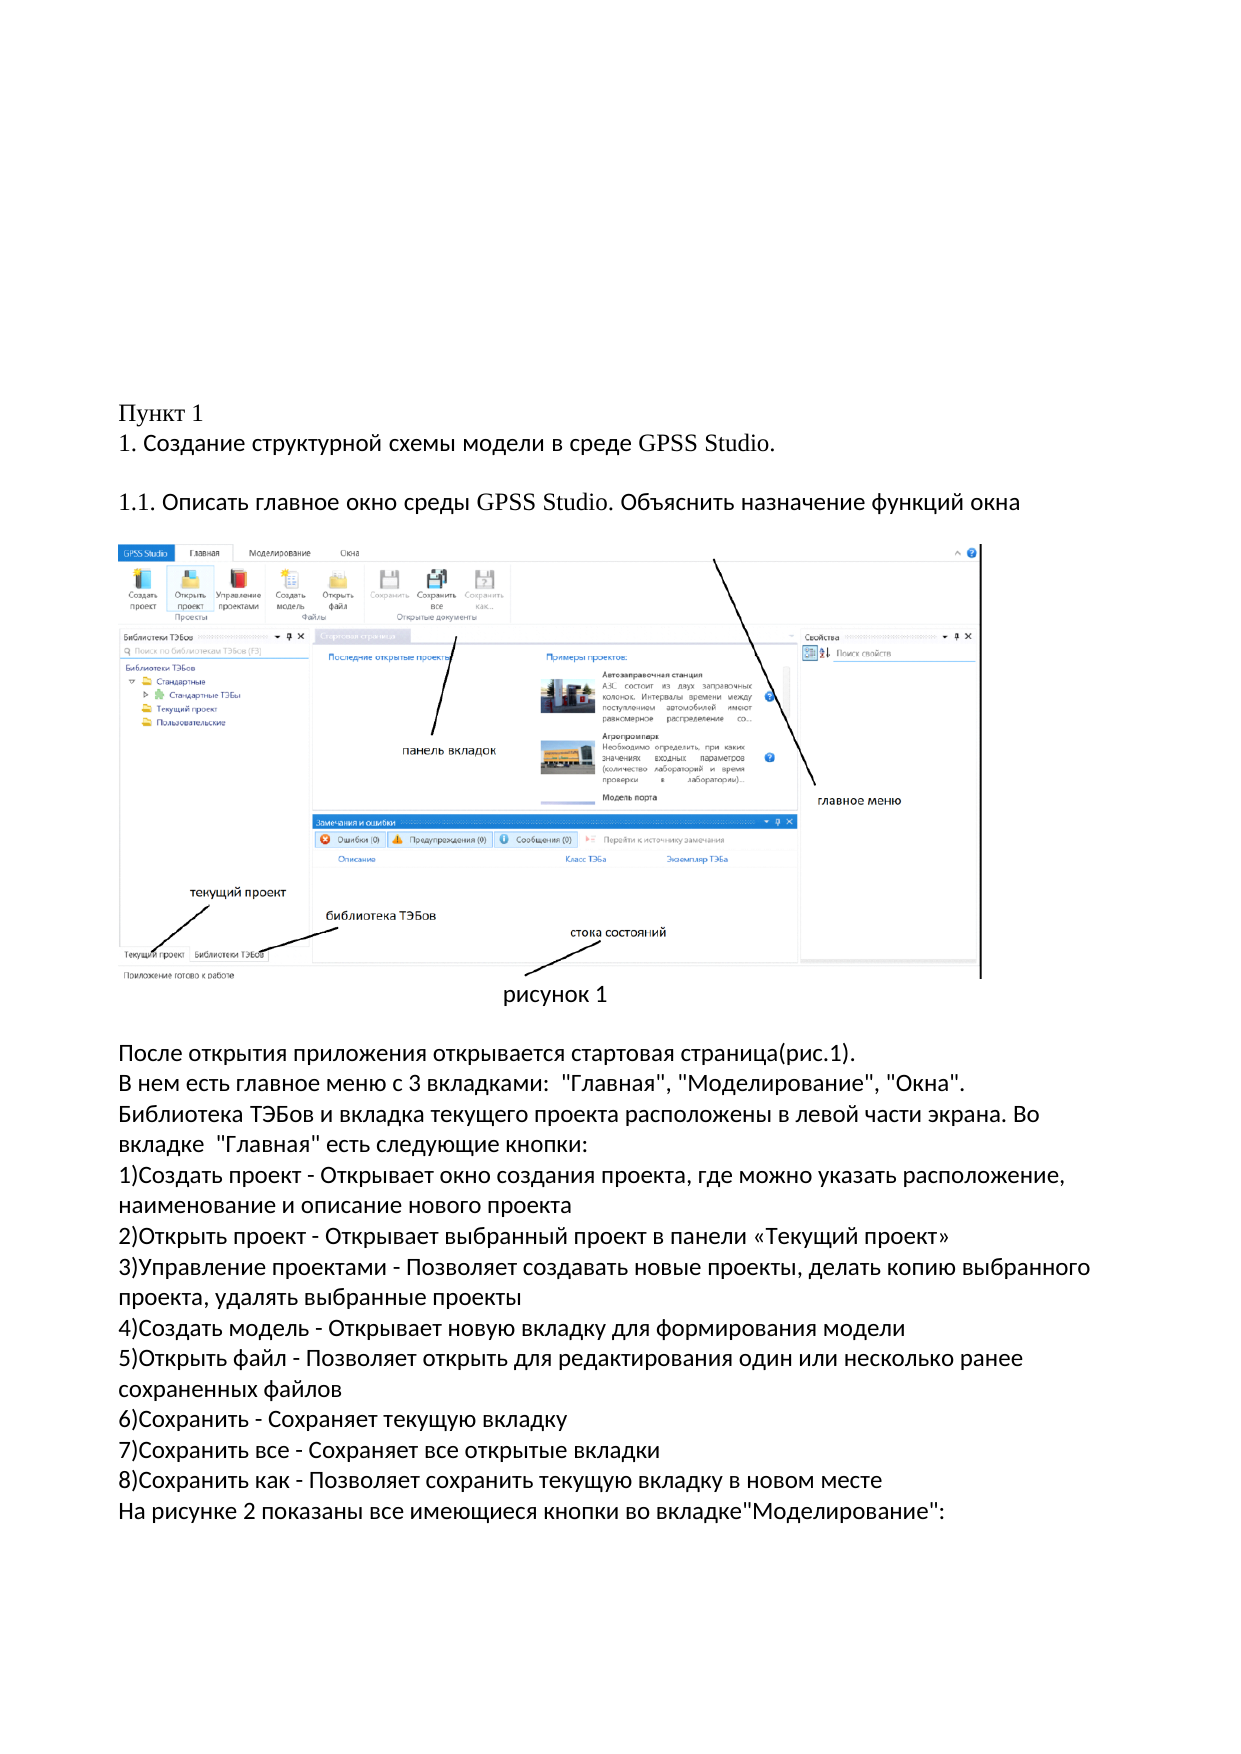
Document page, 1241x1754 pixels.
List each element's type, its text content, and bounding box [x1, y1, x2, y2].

text Библиотека ТЭБов и вкладка текущего проекта расположены в левой части экрана. Во вкладке "Главная" есть следующие кнопки: [118, 1098, 1122, 1159]
text 7)Сохранить все - Сохраняет все открытые вкладки [118, 1434, 1122, 1464]
text 5)Открыть файл - Позволяет открыть для редактирования один или несколько ранее сохраненных файлов [118, 1342, 1122, 1403]
text 1.1. Описать главное окно среды GPSS Studio. Объяснить назначение функций окна [118, 486, 1122, 516]
text 4)Создать модель - Открывает новую вкладку для формирования модели [118, 1312, 1122, 1342]
text После открытия приложения открывается стартовая страница(рис.1). [118, 1037, 1122, 1068]
text рисунок 1 [118, 978, 1122, 1009]
text Пункт 1 [118, 398, 1122, 427]
text 6)Сохранить - Сохраняет текущую вкладку [118, 1403, 1122, 1434]
text 2)Открыть проект - Открывает выбранный проект в панели «Текущий проект» [118, 1220, 1122, 1251]
text 8)Сохранить как - Позволяет сохранить текущую вкладку в новом месте [118, 1464, 1122, 1495]
text В нем есть главное меню с 3 вкладками: "Главная", "Моделирование", "Окна". [118, 1068, 1122, 1098]
text 1)Создать проект - Открывает окно создания проекта, где можно указать расположение, наименование и описание нового проекта [118, 1159, 1122, 1220]
text На рисунке 2 показаны все имеющиеся кнопки во вкладке"Моделирование": [118, 1495, 1122, 1525]
text 3)Управление проектами - Позволяет создавать новые проекты, делать копию выбранного проекта, удалять выбранные проекты [118, 1251, 1122, 1312]
text 1. Создание структурной схемы модели в среде GPSS Studio. [118, 427, 1122, 458]
